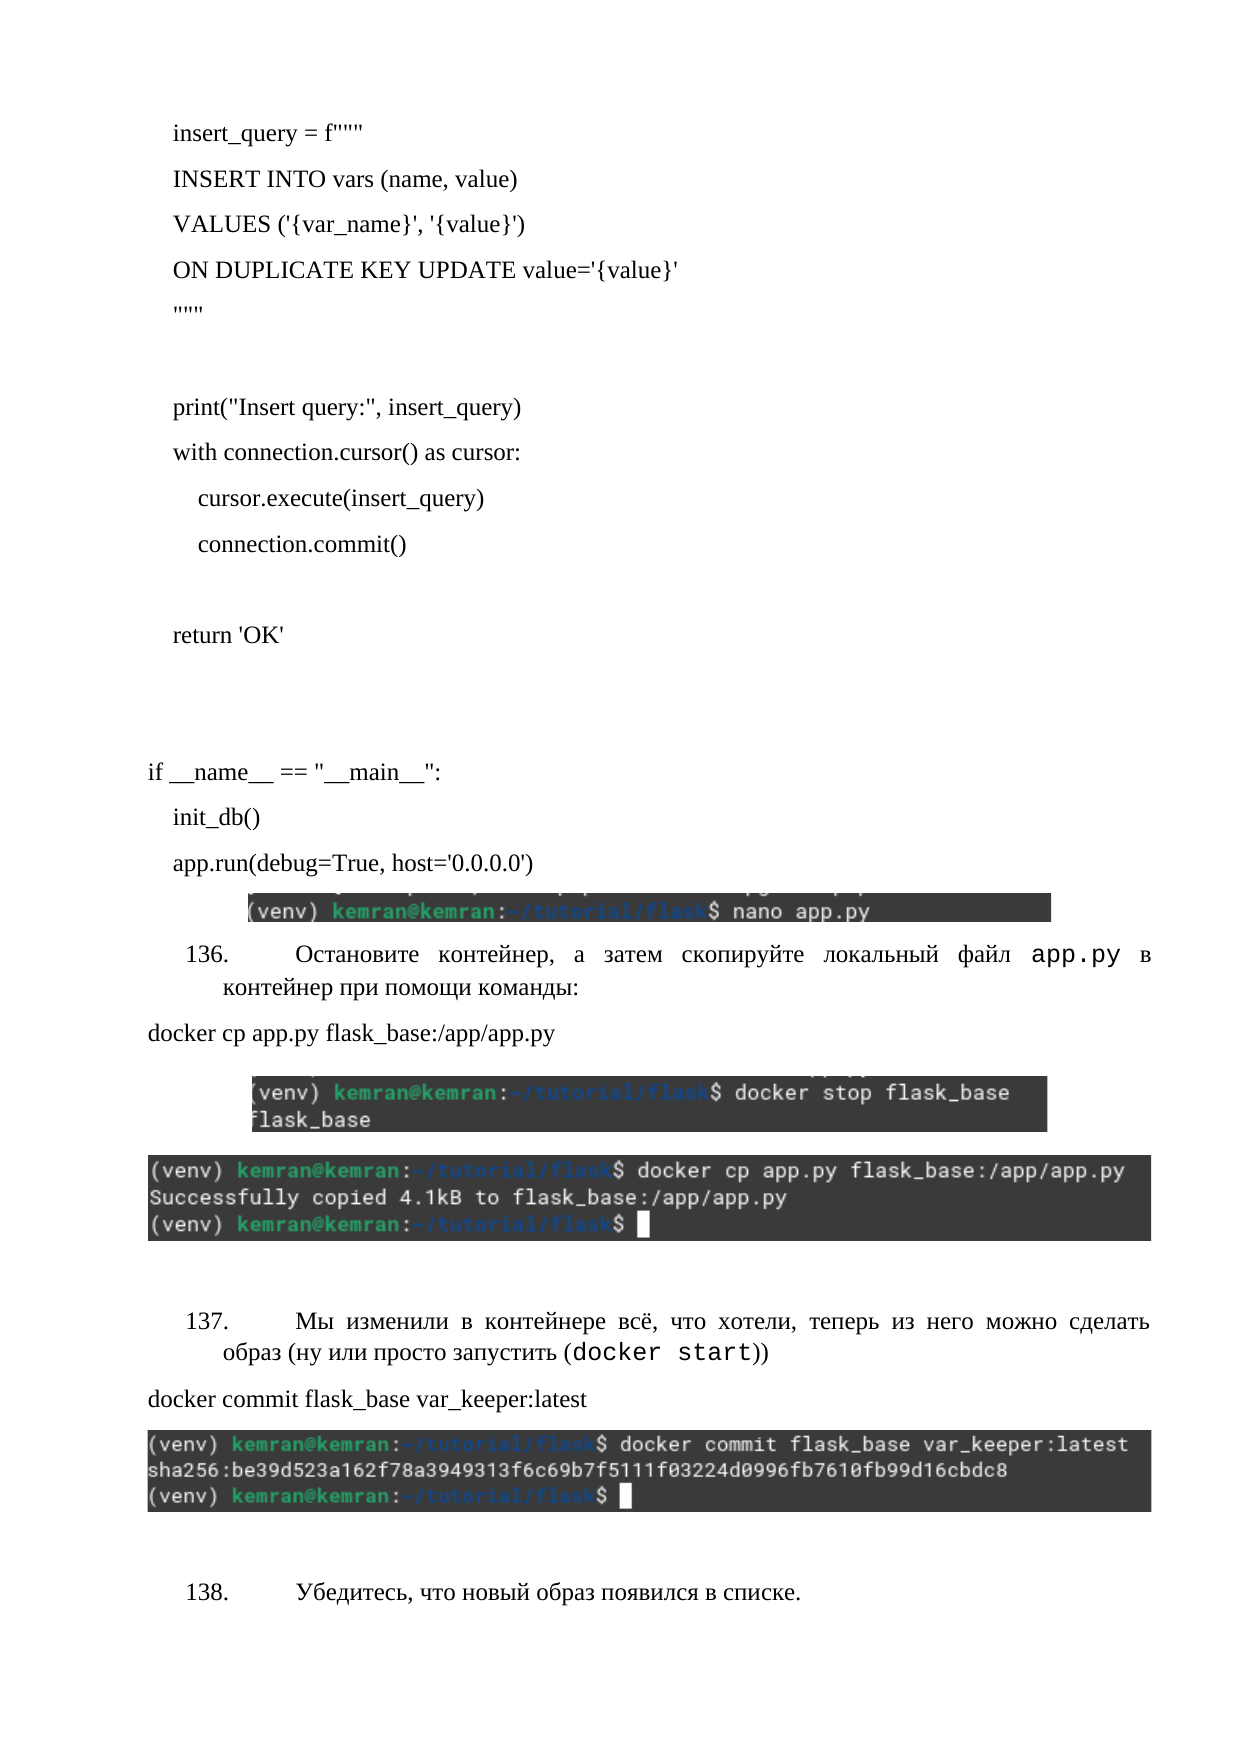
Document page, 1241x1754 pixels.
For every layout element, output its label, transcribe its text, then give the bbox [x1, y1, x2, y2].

text docker cp app.py flask_base:/app/app.py [148, 1018, 1152, 1047]
text insert_query = f""" [148, 118, 1152, 147]
text print("Insert query:", insert_query) [148, 392, 1152, 421]
list Мы изменили в контейнере всё, что хотели, теперь из него можно сделать образ (ну или просто запустить (docker start)) [185, 1306, 1152, 1368]
picture [248, 893, 1052, 922]
text docker commit flask_base var_keeper:latest [148, 1384, 1152, 1413]
picture [252, 1076, 1048, 1132]
text VALUES ('{var_name}', '{value}') [148, 209, 1152, 238]
text ON DUPLICATE KEY UPDATE value='{value}' [148, 255, 1152, 284]
list Остановите контейнер, а затем скопируйте локальный файл app.py в контейнер при помощи команды: [185, 939, 1152, 1001]
text cursor.execute(insert_query) [148, 483, 1152, 512]
picture [147, 1430, 1152, 1512]
text connection.commit() [148, 529, 1152, 557]
text """ [148, 301, 1152, 329]
text init_db() [148, 802, 1152, 831]
text return 'OK' [148, 620, 1152, 649]
picture [148, 1155, 1152, 1241]
text app.run(debug=True, host='0.0.0.0') [148, 848, 1152, 877]
list Убедитесь, что новый образ появился в списке. [185, 1577, 1152, 1605]
text if __name__ == "__main__": [148, 757, 1152, 786]
text with connection.cursor() as cursor: [148, 437, 1152, 466]
text INSERT INTO vars (name, value) [148, 164, 1152, 192]
